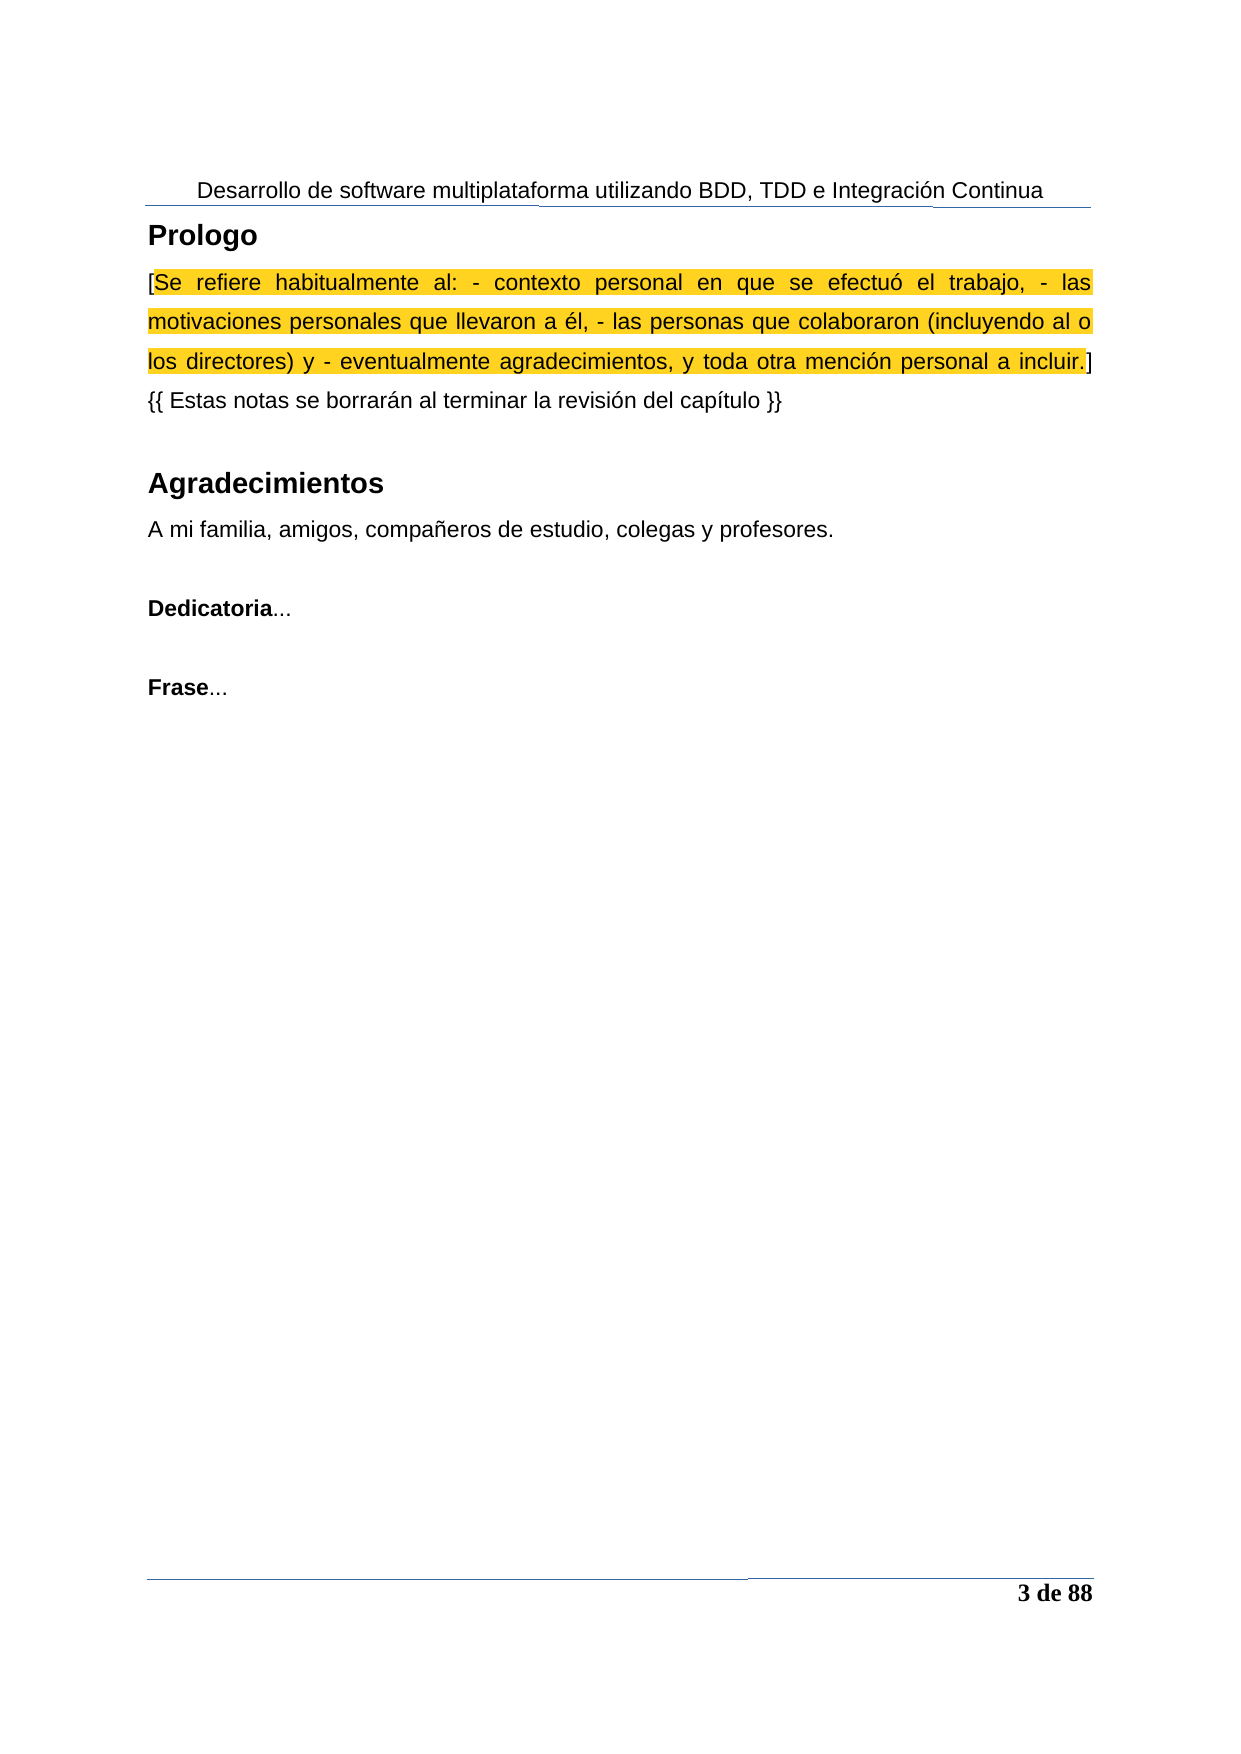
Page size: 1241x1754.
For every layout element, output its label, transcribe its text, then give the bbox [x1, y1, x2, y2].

text Frase... [148, 674, 1093, 701]
text Prologo [148, 218, 1093, 252]
text [Se refiere habitualmente al: - contexto personal en que se efectuó el trabajo, - las motivaciones personales que llevaron a él, - las personas que colaboraron (incluyendo al o los directores) y - eventualmente agradecimientos, y toda otra mención personal a incluir.]{{ Estas notas se borrarán al terminar la revisión del capítulo }} [148, 269, 1093, 413]
text A mi familia, amigos, compañeros de estudio, colegas y profesores. [148, 516, 1093, 543]
text Agradecimientos [148, 466, 1093, 499]
text Dedicatoria... [148, 595, 1093, 622]
